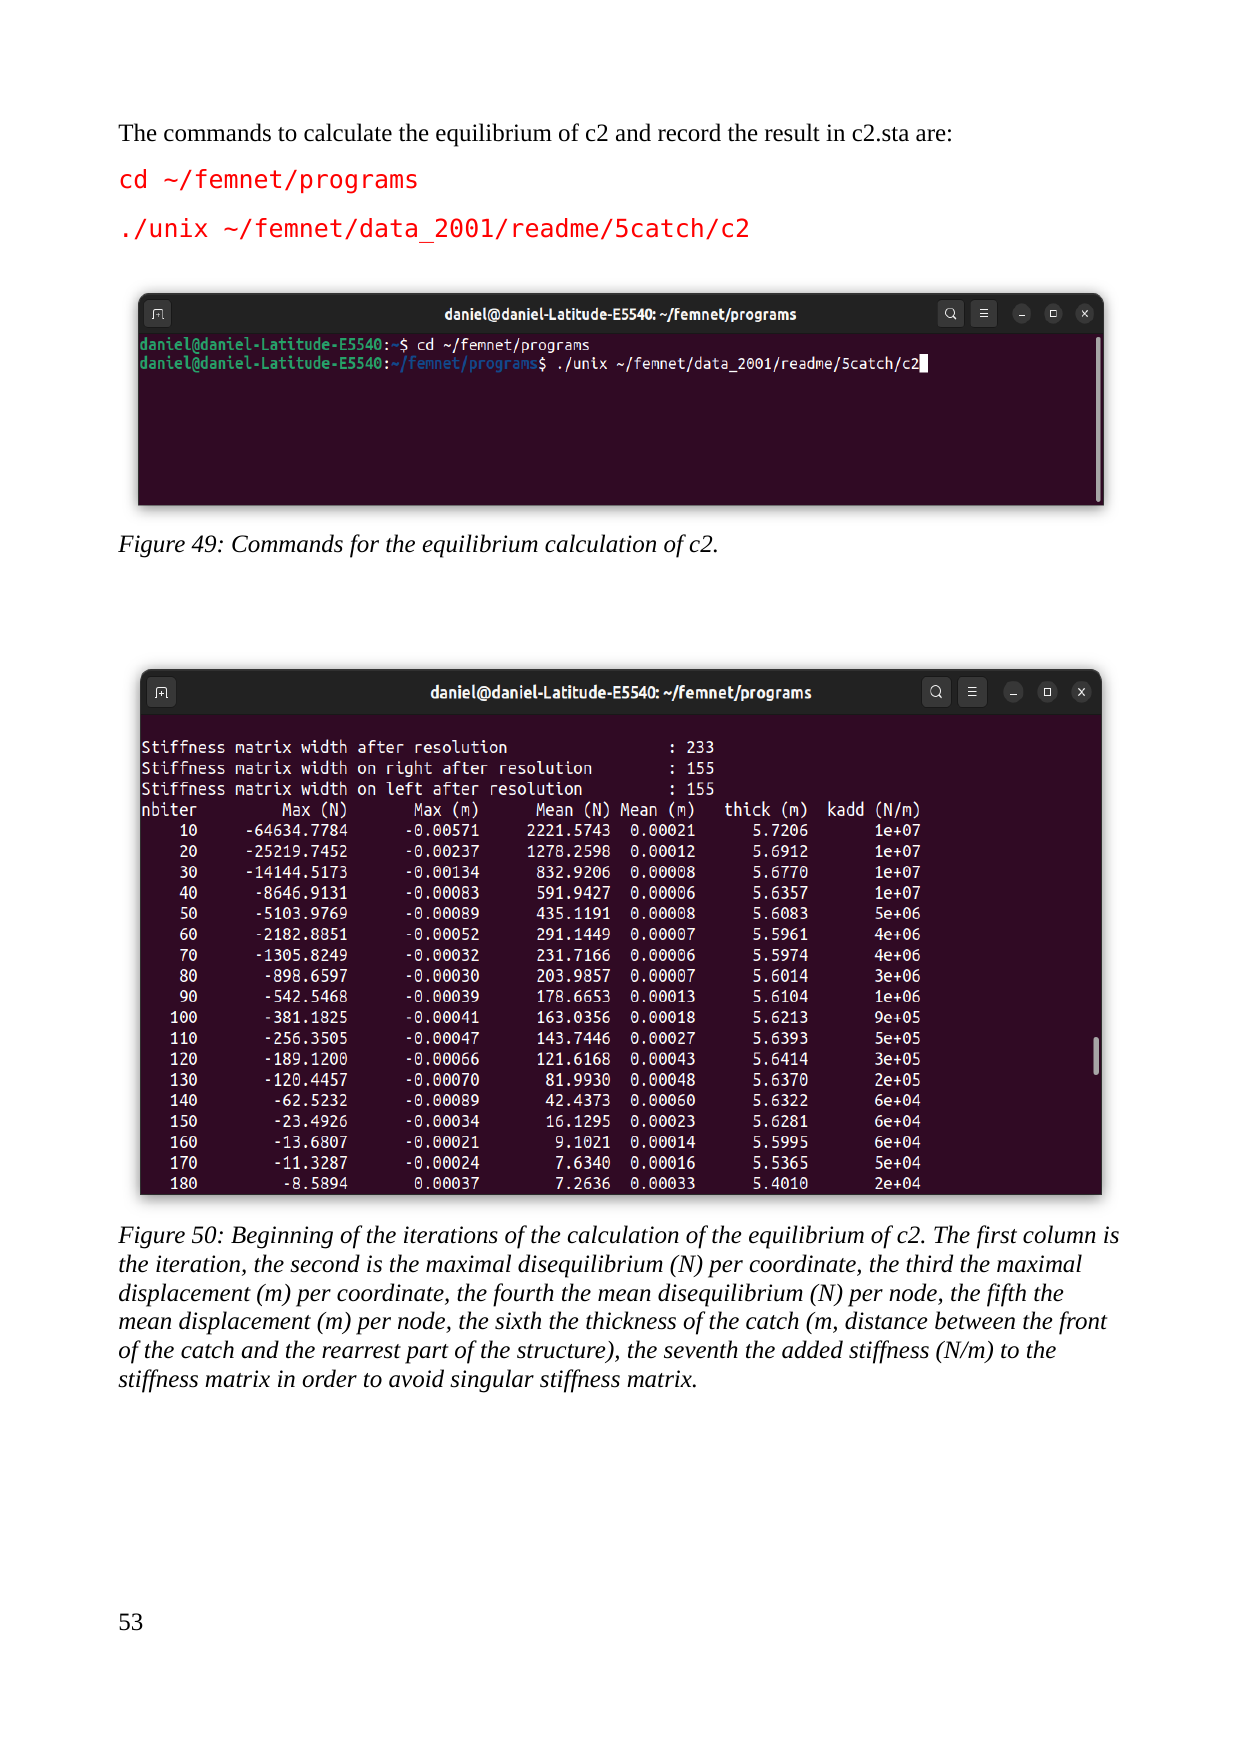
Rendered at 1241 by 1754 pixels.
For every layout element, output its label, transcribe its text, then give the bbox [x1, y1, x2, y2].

text Figure 50: Beginning of the iterations of the calculation of the equilibrium of c2. The first column is the iteration, the second is the maximal disequilibrium (N) per coordinate, the third the maximal displacement (m) per coordinate, the fourth the mean disequilibrium (N) per node, the fifth the mean displacement (m) per node, the sixth the thickness of the catch (m, distance between the front of the catch and the rearrest part of the structure), the seventh the added stiffness (N/m) to the stiffness matrix in order to avoid singular stiffness matrix. [118, 1221, 1122, 1393]
picture [118, 648, 1123, 1221]
text ./unix ~/femnet/data_2001/readme/5catch/c2 [118, 214, 1122, 243]
text The commands to calculate the equilibrium of c2 and record the result in c2.sta are: [118, 118, 1122, 147]
text cd ~/femnet/programs [118, 166, 1122, 195]
text Figure 49: Commands for the equilibrium calculation of c2. [118, 529, 1122, 557]
picture [118, 274, 1123, 529]
